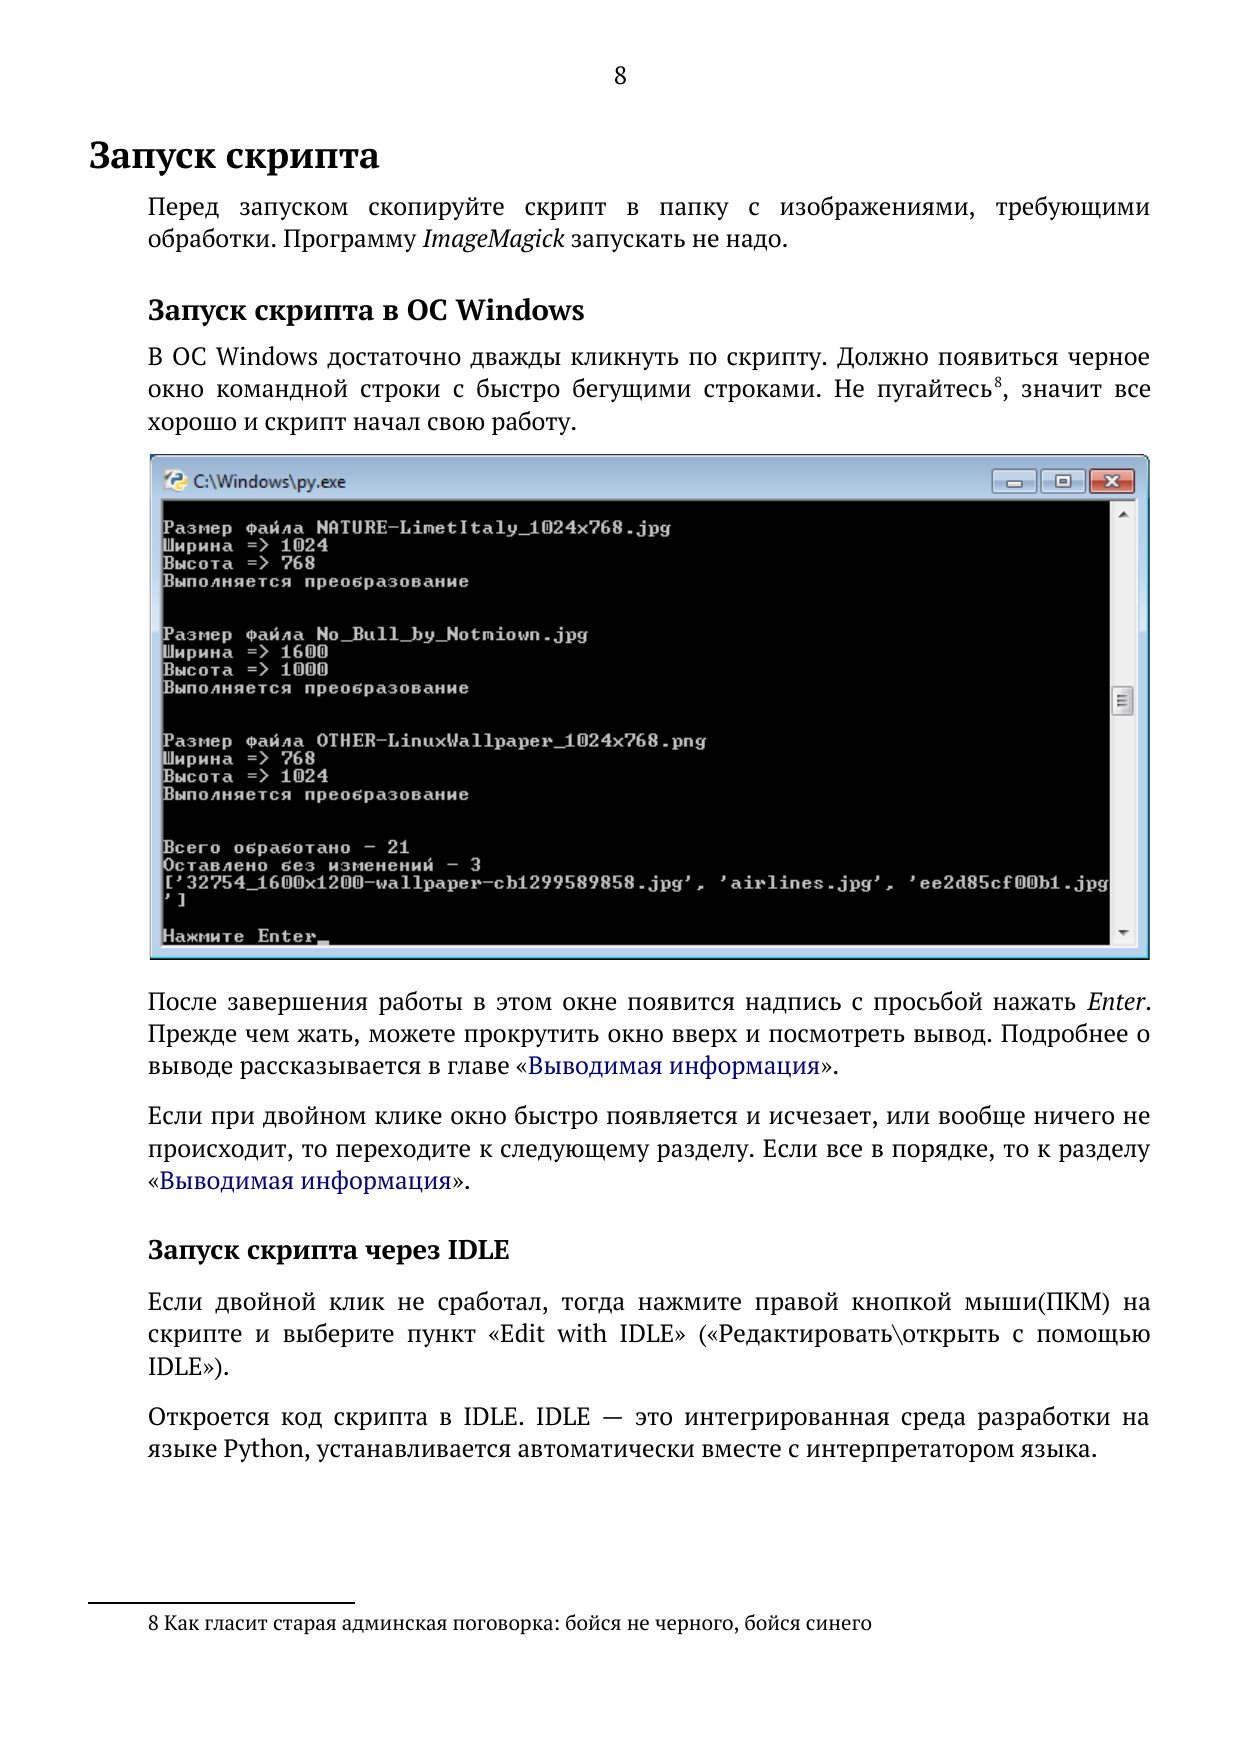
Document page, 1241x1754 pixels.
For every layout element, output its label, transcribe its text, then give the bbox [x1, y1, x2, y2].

text Если двойной клик не сработал, тогда нажмите правой кнопкой мыши(ПКМ) на скрипте и выберите пункт «Edit with IDLE» («Редактировать\открыть с помощью IDLE»). [148, 1285, 1152, 1382]
text В ОС Windows достаточно дважды кликнуть по скрипту. Должно появиться черное окно командной строки с быстро бегущими строками. Не пугайтесь, значит все хорошо и скрипт начал свою работу. [148, 340, 1152, 437]
text Как гласит старая админская поговорка: бойся не черного, бойся синего [148, 1609, 1152, 1636]
subtitle Запуск скрипта [88, 130, 1152, 178]
text Если при двойном клике окно быстро появляется и исчезает, или вообще ничего не происходит, то переходите к следующему разделу. Если все в порядке, то к разделу «Выводимая информация». [148, 1099, 1152, 1197]
subtitle Запуск скрипта через IDLE [148, 1232, 1152, 1267]
subtitle Запуск скрипта в ОС Windows [148, 290, 1152, 328]
text Перед запуском скопируйте скрипт в папку с изображениями, требующими обработки. Программу ImageMagick запускать не надо. [148, 190, 1152, 255]
text Откроется код скрипта в IDLE. IDLE — это интегрированная среда разработки на языке Python, устанавливается автоматически вместе с интерпретатором языка. [148, 1400, 1152, 1464]
text После завершения работы в этом окне появится надпись с просьбой нажать Enter. Прежде чем жать, можете прокрутить окно вверх и посмотреть вывод. Подробнее о выводе рассказывается в главе «Выводимая информация». [148, 984, 1152, 1082]
picture [149, 454, 1150, 960]
